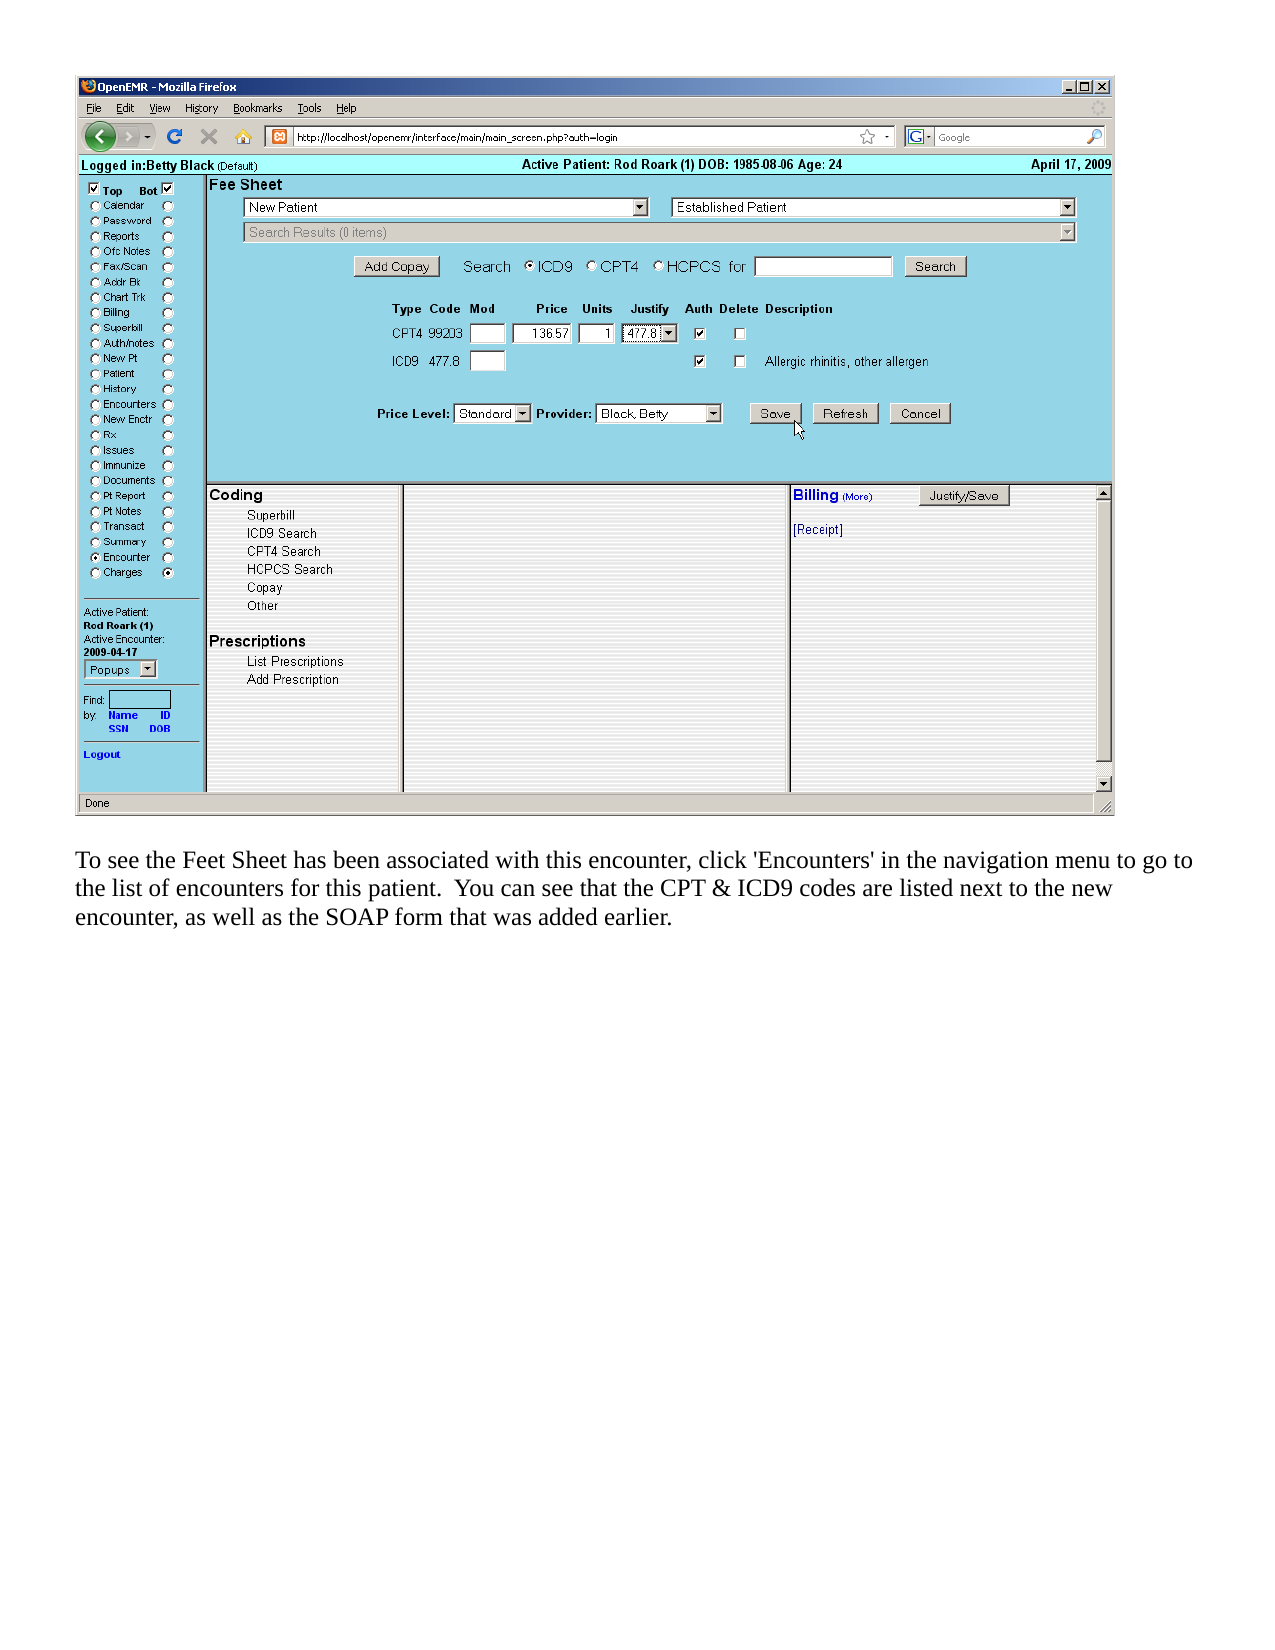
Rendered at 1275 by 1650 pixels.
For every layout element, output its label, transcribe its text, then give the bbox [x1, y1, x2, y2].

text To see the Feet Sheet has been associated with this encounter, click 'Encounters' in the navigation menu to go to the list of encounters for this patient. You can see that the CPT & ICD9 codes are listed next to the new encounter, as well as the SOAP form that was added earlier. [75, 845, 1200, 931]
picture [75, 75, 1115, 816]
